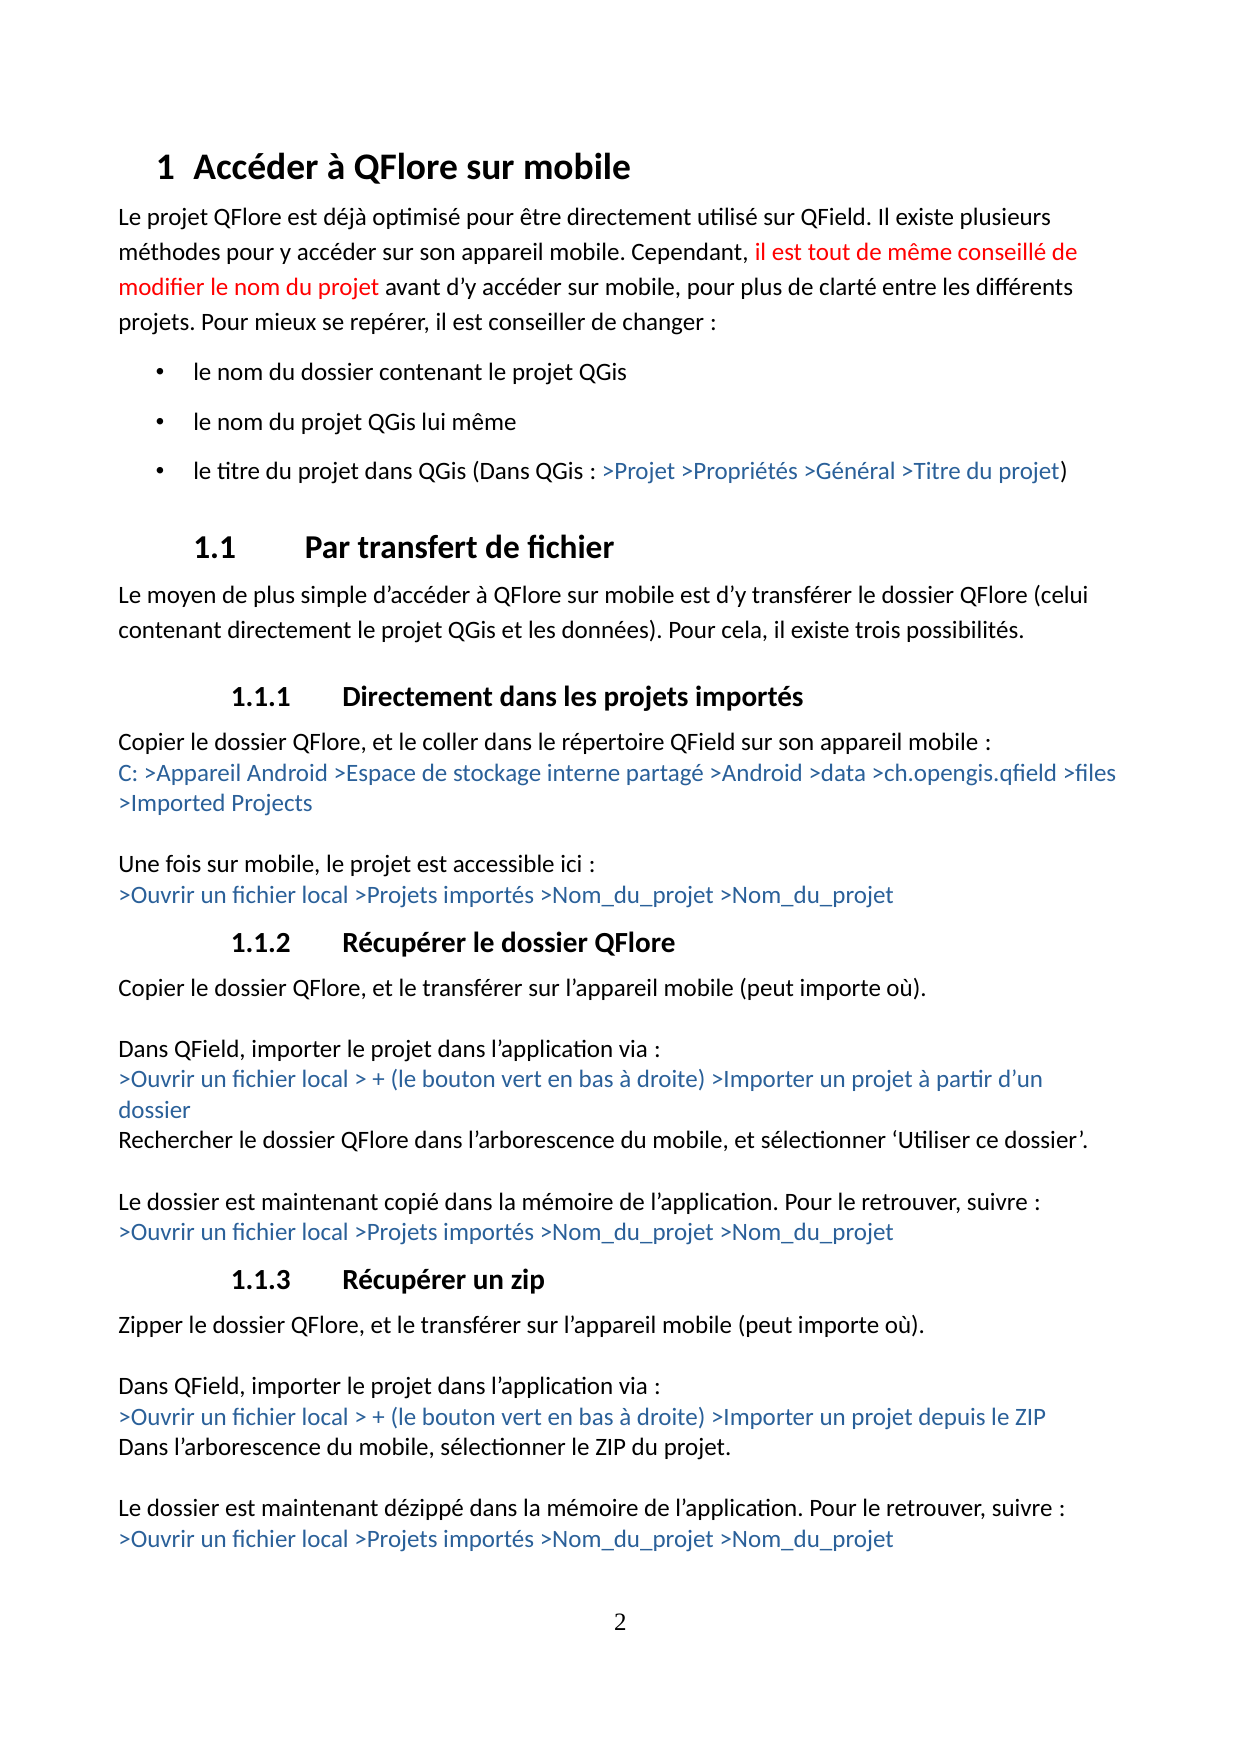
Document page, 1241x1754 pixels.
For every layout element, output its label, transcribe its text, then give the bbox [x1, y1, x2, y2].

text Le projet QFlore est déjà optimisé pour être directement utilisé sur QField. Il existe plusieurs méthodes pour y accéder sur son appareil mobile. Cependant, il est tout de même conseillé de modifier le nom du projet avant d’y accéder sur mobile, pour plus de clarté entre les différents projets. Pour mieux se repérer, il est conseiller de changer : [118, 201, 1122, 337]
text Dans QField, importer le projet dans l’application via : [118, 1370, 1122, 1401]
text Le dossier est maintenant dézippé dans la mémoire de l’application. Pour le retrouver, suivre : [118, 1492, 1122, 1523]
text Une fois sur mobile, le projet est accessible ici : [118, 848, 1122, 879]
text Zipper le dossier QFlore, et le transférer sur l’appareil mobile (peut importe où). [118, 1309, 1122, 1340]
text Rechercher le dossier QFlore dans l’arborescence du mobile, et sélectionner ‘Utiliser ce dossier’. [118, 1124, 1122, 1155]
list le nom du projet QGis lui même [156, 406, 1122, 436]
subtitle Récupérer le dossier QFlore [231, 924, 1122, 959]
text >Ouvrir un fichier local >Projets importés >Nom_du_projet >Nom_du_projet [118, 879, 1122, 909]
text Dans QField, importer le projet dans l’application via : [118, 1033, 1122, 1063]
text C: >Appareil Android >Espace de stockage interne partagé >Android >data >ch.opengis.qfield >files >Imported Projects [118, 757, 1122, 818]
text >Ouvrir un fichier local > + (le bouton vert en bas à droite) >Importer un projet à partir d’un dossier [118, 1063, 1122, 1124]
subtitle Directement dans les projets importés [231, 678, 1122, 714]
text Dans l’arborescence du mobile, sélectionner le ZIP du projet. [118, 1431, 1122, 1462]
text Copier le dossier QFlore, et le coller dans le répertoire QField sur son appareil mobile : [118, 726, 1122, 757]
list le nom du dossier contenant le projet QGis [156, 356, 1122, 387]
subtitle Accéder à QFlore sur mobile [156, 143, 1122, 189]
list le titre du projet dans QGis (Dans QGis : >Projet >Propriétés >Général >Titre du projet) [156, 455, 1122, 486]
text Le dossier est maintenant copié dans la mémoire de l’application. Pour le retrouver, suivre : [118, 1186, 1122, 1216]
text Copier le dossier QFlore, et le transférer sur l’appareil mobile (peut importe où). [118, 972, 1122, 1002]
text Le moyen de plus simple d’accéder à QFlore sur mobile est d’y transférer le dossier QFlore (celui contenant directement le projet QGis et les données). Pour cela, il existe trois possibilités. [118, 579, 1122, 644]
text >Ouvrir un fichier local > + (le bouton vert en bas à droite) >Importer un projet depuis le ZIP [118, 1401, 1122, 1431]
text >Ouvrir un fichier local >Projets importés >Nom_du_projet >Nom_du_projet [118, 1523, 1122, 1553]
text >Ouvrir un fichier local >Projets importés >Nom_du_projet >Nom_du_projet [118, 1216, 1122, 1247]
subtitle Récupérer un zip [231, 1261, 1122, 1297]
subtitle Par transfert de fichier [193, 526, 1122, 566]
